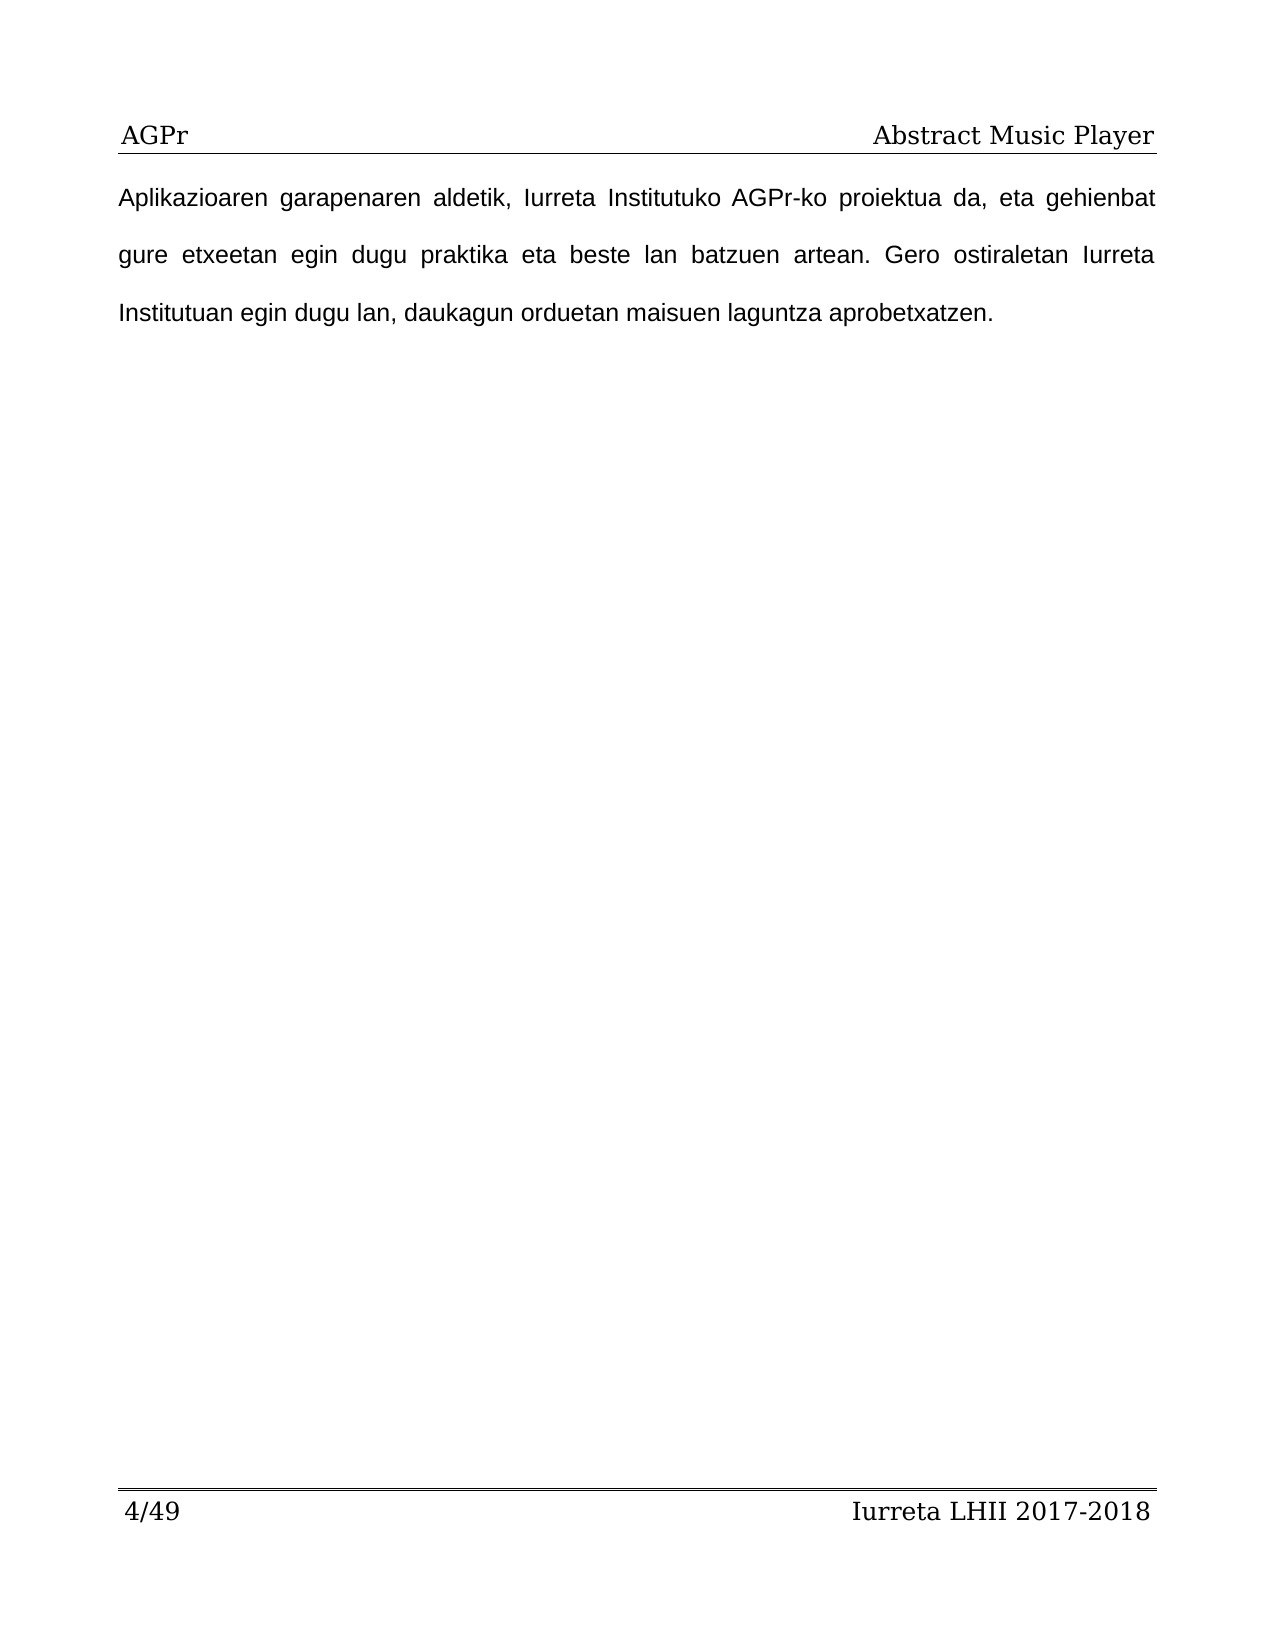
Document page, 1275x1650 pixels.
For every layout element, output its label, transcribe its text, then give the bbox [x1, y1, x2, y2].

text Aplikazioaren garapenaren aldetik, Iurreta Institutuko AGPr-ko proiektua da, eta gehienbat gure etxeetan egin dugu praktika eta beste lan batzuen artean. Gero ostiraletan Iurreta Institutuan egin dugu lan, daukagun orduetan maisuen laguntza aprobetxatzen. [118, 183, 1157, 326]
